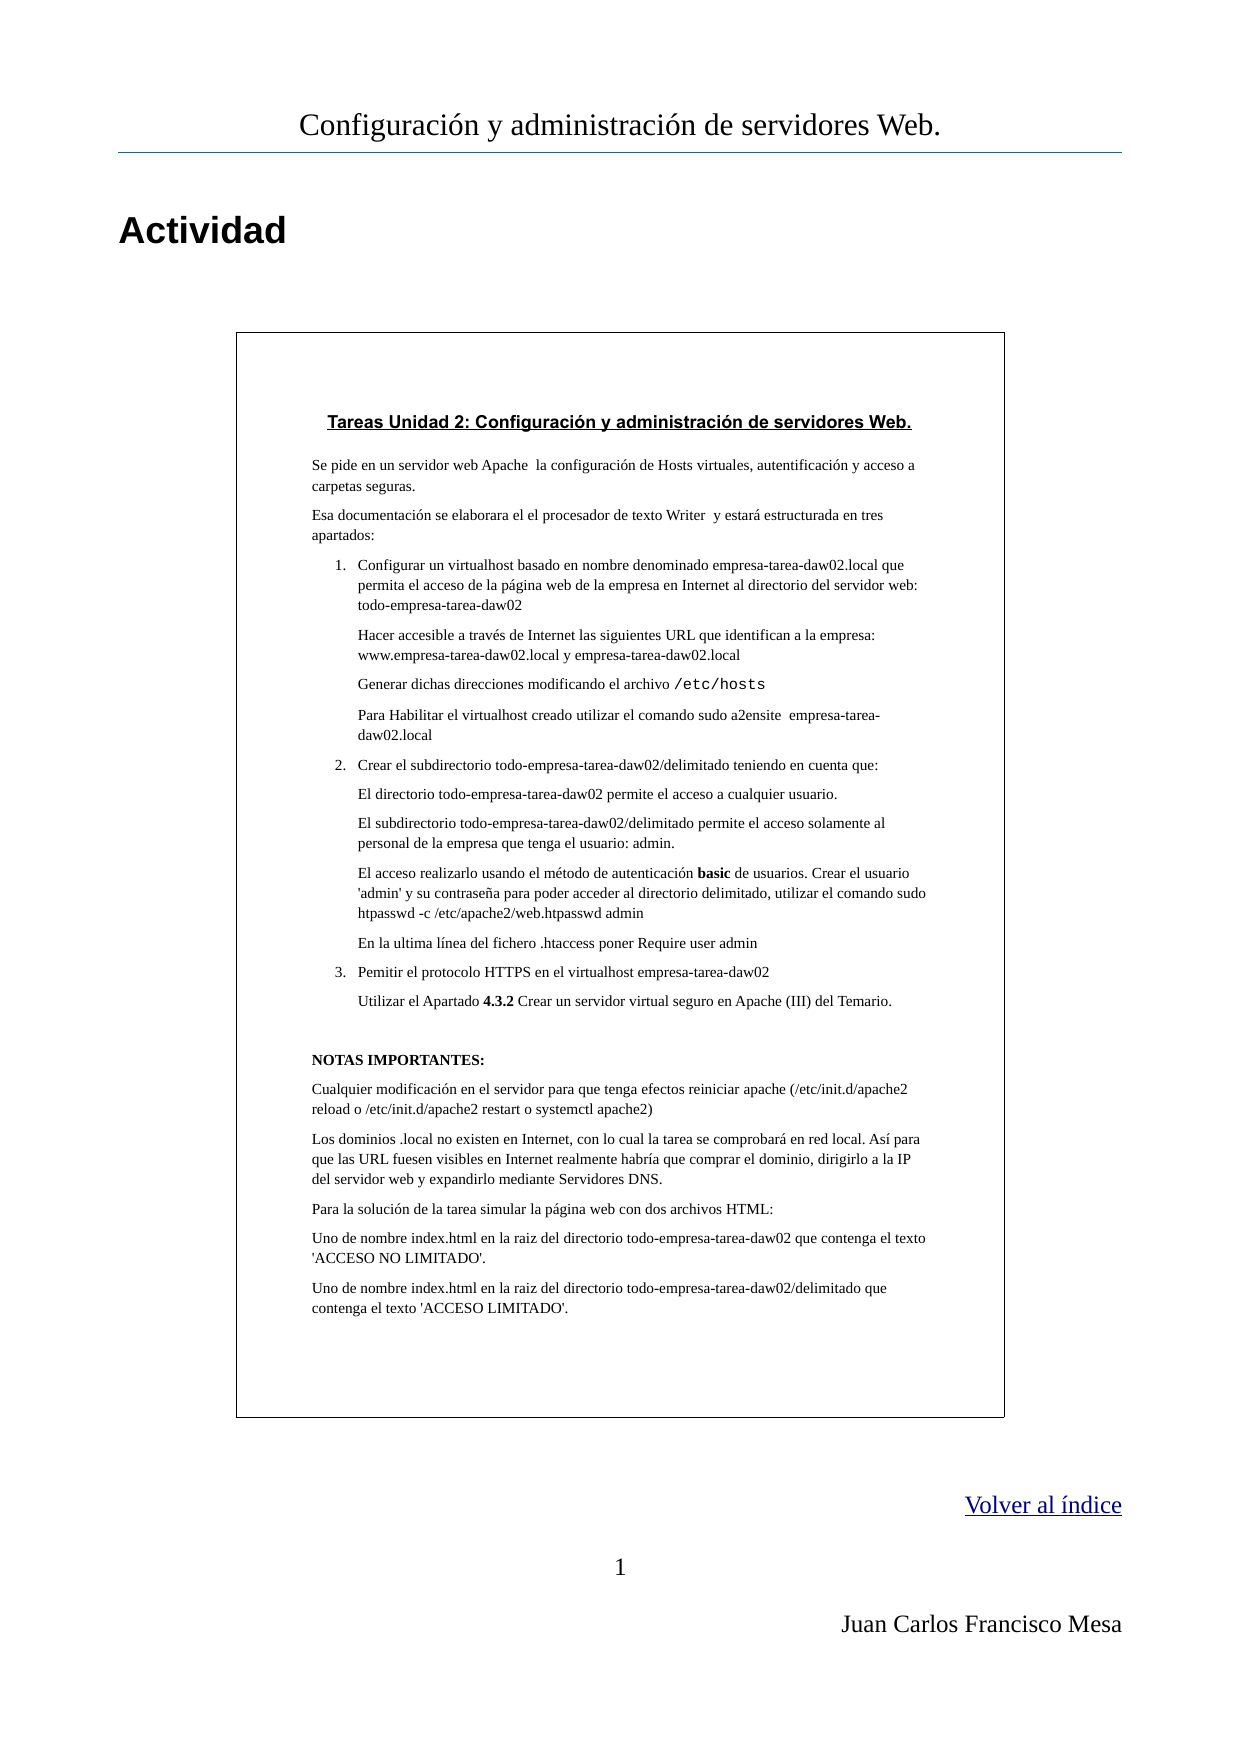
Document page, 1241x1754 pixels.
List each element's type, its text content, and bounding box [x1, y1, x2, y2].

text Volver al índice [118, 1490, 1122, 1519]
subtitle Actividad [118, 208, 1122, 251]
